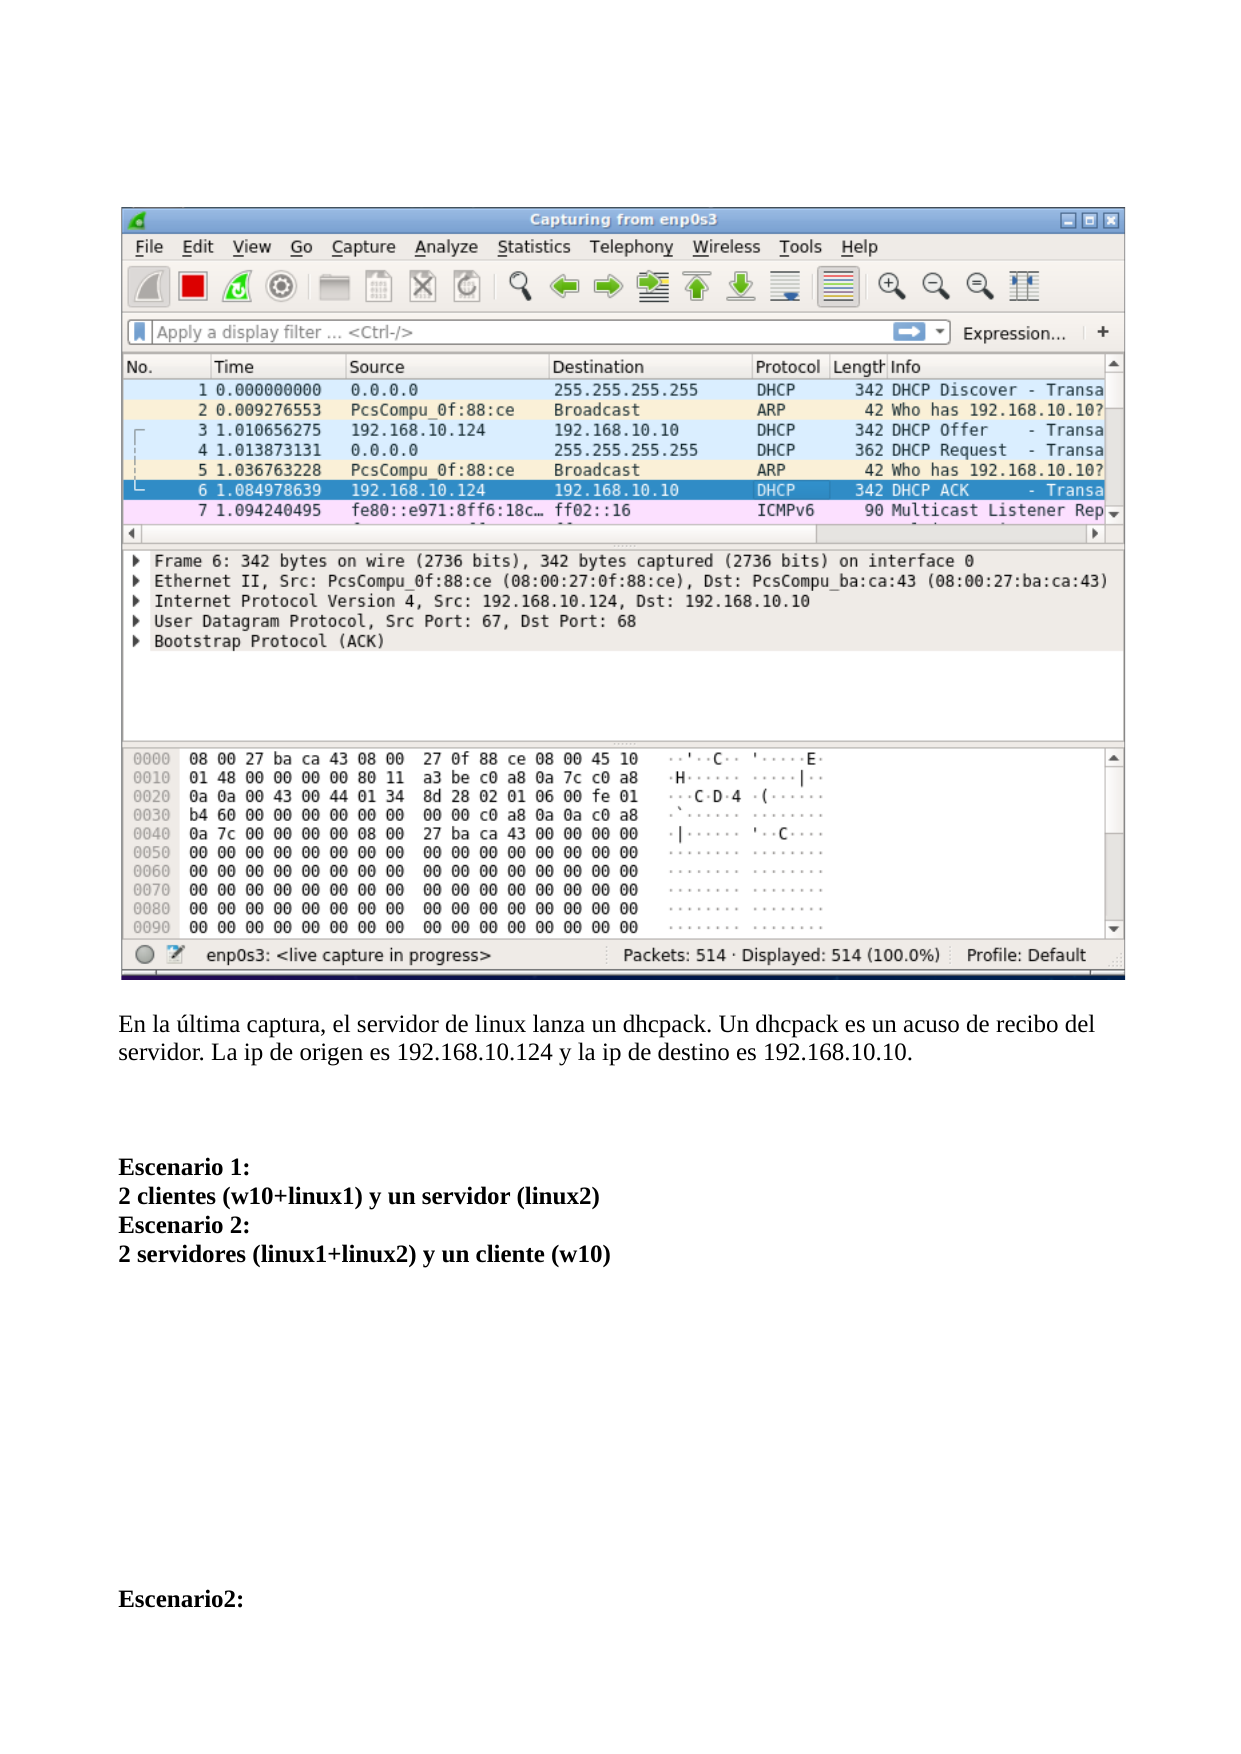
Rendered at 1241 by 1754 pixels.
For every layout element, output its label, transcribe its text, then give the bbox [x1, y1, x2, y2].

text En la última captura, el servidor de linux lanza un dhcpack. Un dhcpack es un acuso de recibo del servidor. La ip de origen es 192.168.10.124 y la ip de destino es 192.168.10.10. [118, 1009, 1122, 1066]
text 2 servidores (linux1+linux2) y un cliente (w10) [118, 1239, 1122, 1267]
text Escenario 2: [118, 1210, 1122, 1239]
text Escenario2: [118, 1584, 1122, 1612]
text Escenario 1: [118, 1152, 1122, 1181]
text 2 clientes (w10+linux1) y un servidor (linux2) [118, 1181, 1122, 1210]
picture [121, 207, 1126, 980]
